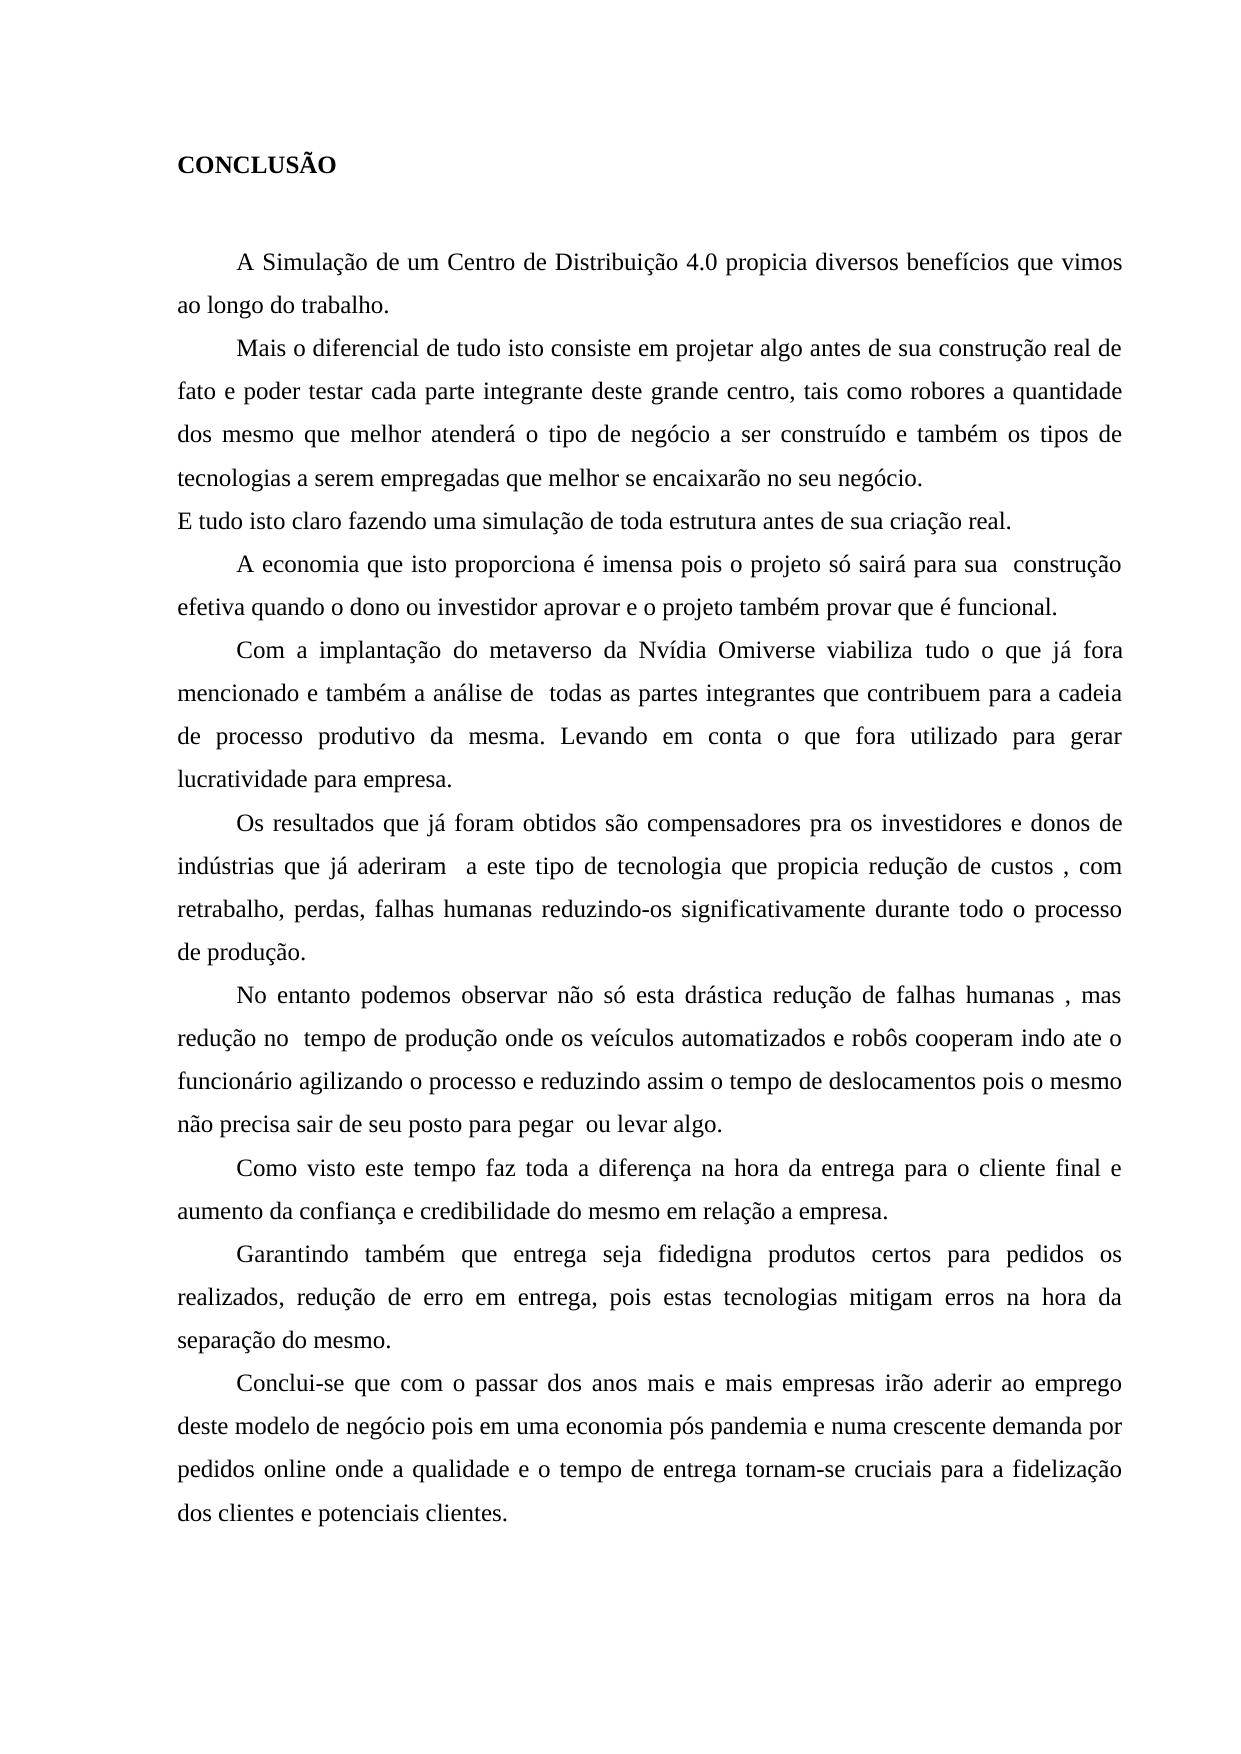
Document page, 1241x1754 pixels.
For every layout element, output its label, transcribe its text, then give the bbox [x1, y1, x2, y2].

text A Simulação de um Centro de Distribuição 4.0 propicia diversos benefícios que vimos ao longo do trabalho. [177, 247, 1123, 319]
text E tudo isto claro fazendo uma simulação de toda estrutura antes de sua criação real. [177, 506, 1123, 534]
text Os resultados que já foram obtidos são compensadores pra os investidores e donos de indústrias que já aderiram a este tipo de tecnologia que propicia redução de custos , com retrabalho, perdas, falhas humanas reduzindo-os significativamente durante todo o processo de produção. [177, 808, 1123, 966]
subtitle CONCLUSÃO [177, 150, 1123, 179]
text Com a implantação do metaverso da Nvídia Omiverse viabiliza tudo o que já fora mencionado e também a análise de todas as partes integrantes que contribuem para a cadeia de processo produtivo da mesma. Levando em conta o que fora utilizado para gerar lucratividade para empresa. [177, 635, 1123, 793]
text A economia que isto proporciona é imensa pois o projeto só sairá para sua construção efetiva quando o dono ou investidor aprovar e o projeto também provar que é funcional. [177, 549, 1123, 621]
text Conclui-se que com o passar dos anos mais e mais empresas irão aderir ao emprego deste modelo de negócio pois em uma economia pós pandemia e numa crescente demanda por pedidos online onde a qualidade e o tempo de entrega tornam-se cruciais para a fidelização dos clientes e potenciais clientes. [177, 1368, 1123, 1526]
text No entanto podemos observar não só esta drástica redução de falhas humanas , mas redução no tempo de produção onde os veículos automatizados e robôs cooperam indo ate o funcionário agilizando o processo e reduzindo assim o tempo de deslocamentos pois o mesmo não precisa sair de seu posto para pegar ou levar algo. [177, 980, 1123, 1138]
text Mais o diferencial de tudo isto consiste em projetar algo antes de sua construção real de fato e poder testar cada parte integrante deste grande centro, tais como robores a quantidade dos mesmo que melhor atenderá o tipo de negócio a ser construído e também os tipos de tecnologias a serem empregadas que melhor se encaixarão no seu negócio. [177, 333, 1123, 491]
text Garantindo também que entrega seja fidedigna produtos certos para pedidos os realizados, redução de erro em entrega, pois estas tecnologias mitigam erros na hora da separação do mesmo. [177, 1239, 1123, 1354]
text Como visto este tempo faz toda a diferença na hora da entrega para o cliente final e aumento da confiança e credibilidade do mesmo em relação a empresa. [177, 1153, 1123, 1224]
